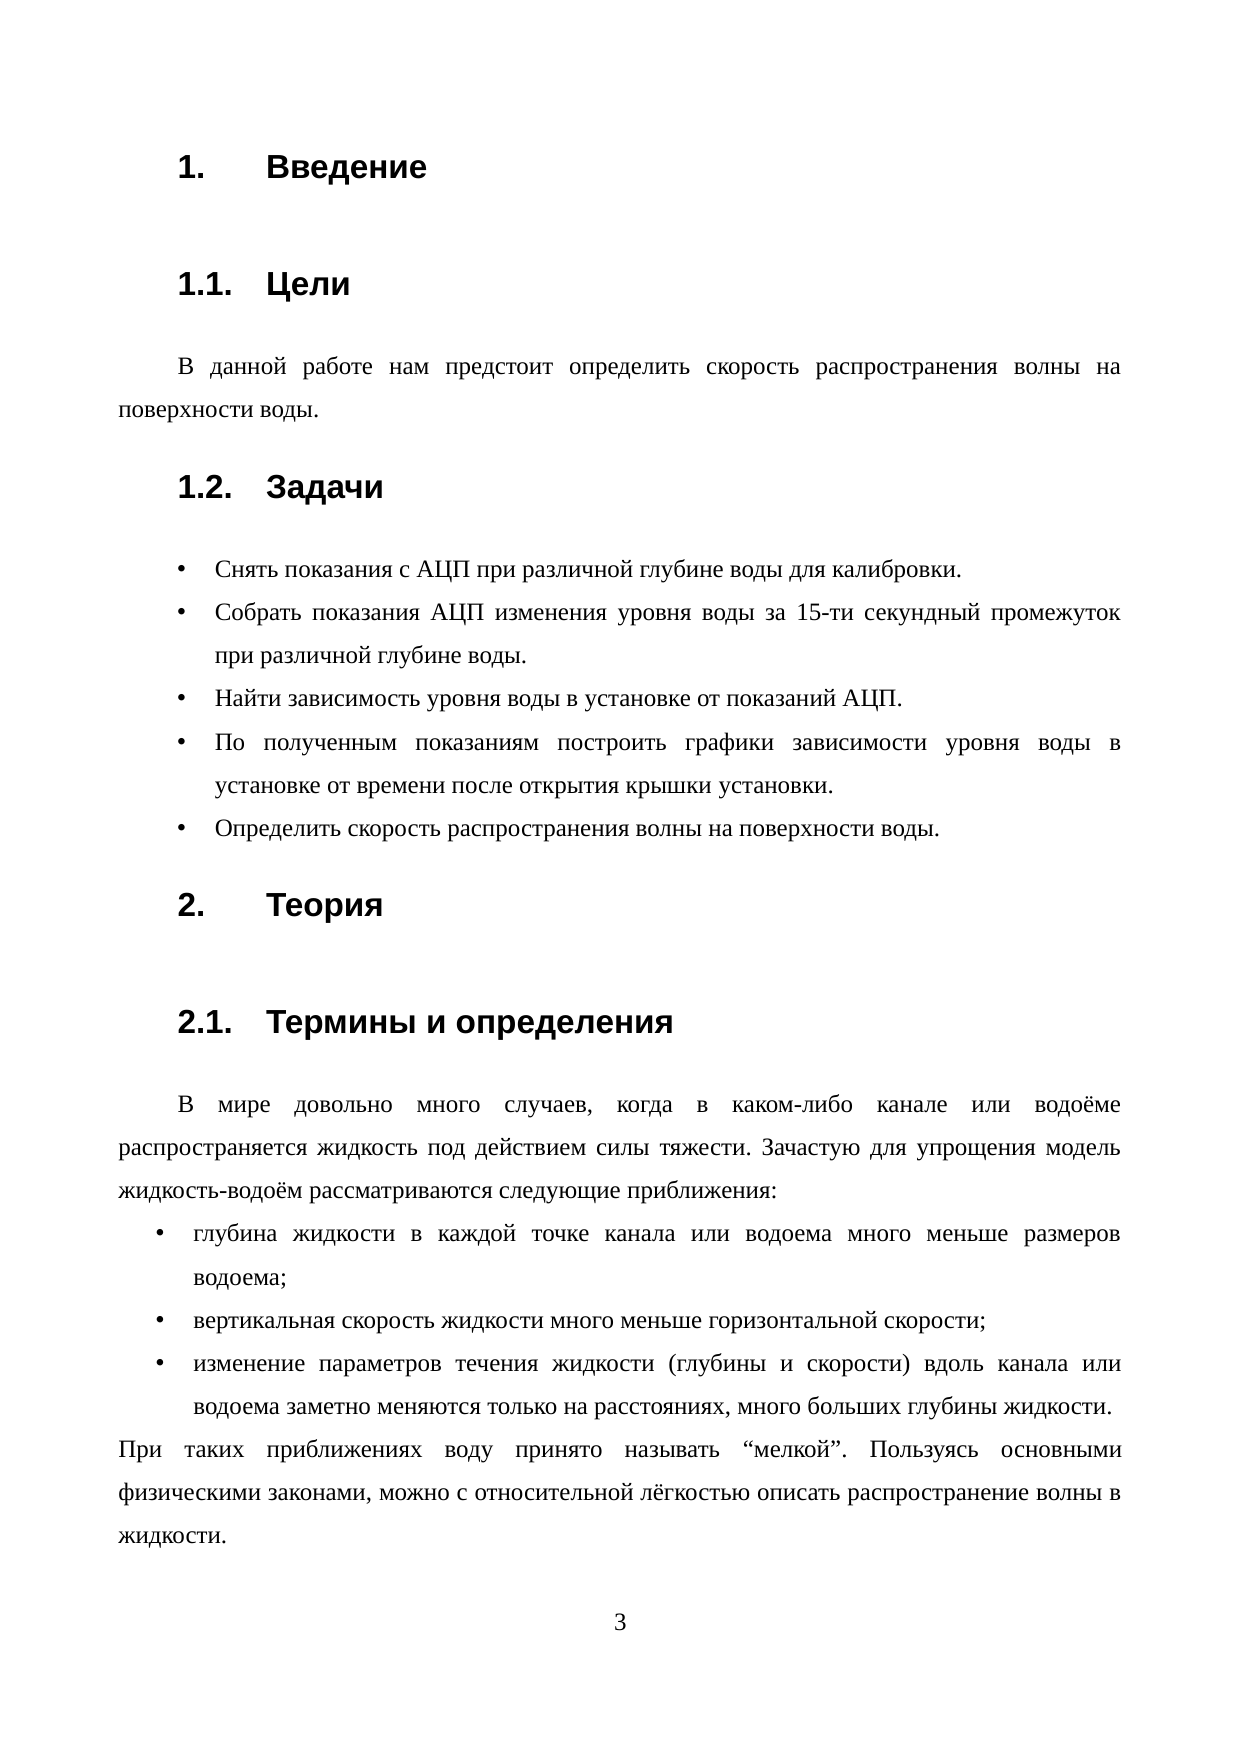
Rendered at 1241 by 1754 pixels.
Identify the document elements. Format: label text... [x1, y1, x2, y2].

list глубина жидкости в каждой точке канала или водоема много меньше размеров водоема; [156, 1218, 1122, 1290]
list При таких приближениях воду принято называть “мелкой”. Пользуясь основными физическими законами, можно с относительной лёгкостью описать распространение волны в жидкости. [118, 1434, 1122, 1549]
subtitle Задачи [118, 467, 1122, 505]
subtitle Цели [118, 264, 1122, 303]
subtitle Термины и определения [118, 1002, 1122, 1040]
subtitle Теория [118, 885, 1122, 924]
subtitle Введение [118, 148, 1122, 186]
list Собрать показания АЦП изменения уровня воды за 15-ти секундный промежуток при различной глубине воды. [177, 597, 1122, 669]
list Определить скорость распространения волны на поверхности воды. [177, 813, 1122, 842]
list По полученным показаниям построить графики зависимости уровня воды в установке от времени после открытия крышки установки. [177, 727, 1122, 798]
text В данной работе нам предстоит определить скорость распространения волны на поверхности воды. [118, 351, 1122, 423]
list изменение параметров течения жидкости (глубины и скорости) вдоль канала или водоема заметно меняются только на расстояниях, много больших глубины жидкости. [156, 1348, 1122, 1420]
list Найти зависимость уровня воды в установке от показаний АЦП. [177, 683, 1122, 712]
list Снять показания с АЦП при различной глубине воды для калибровки. [177, 554, 1122, 583]
list вертикальная скорость жидкости много меньше горизонтальной скорости; [156, 1305, 1122, 1333]
text В мире довольно много случаев, когда в каком-либо канале или водоёме распространяется жидкость под действием силы тяжести. Зачастую для упрощения модель жидкость-водоём рассматриваются следующие приближения: [118, 1089, 1122, 1204]
